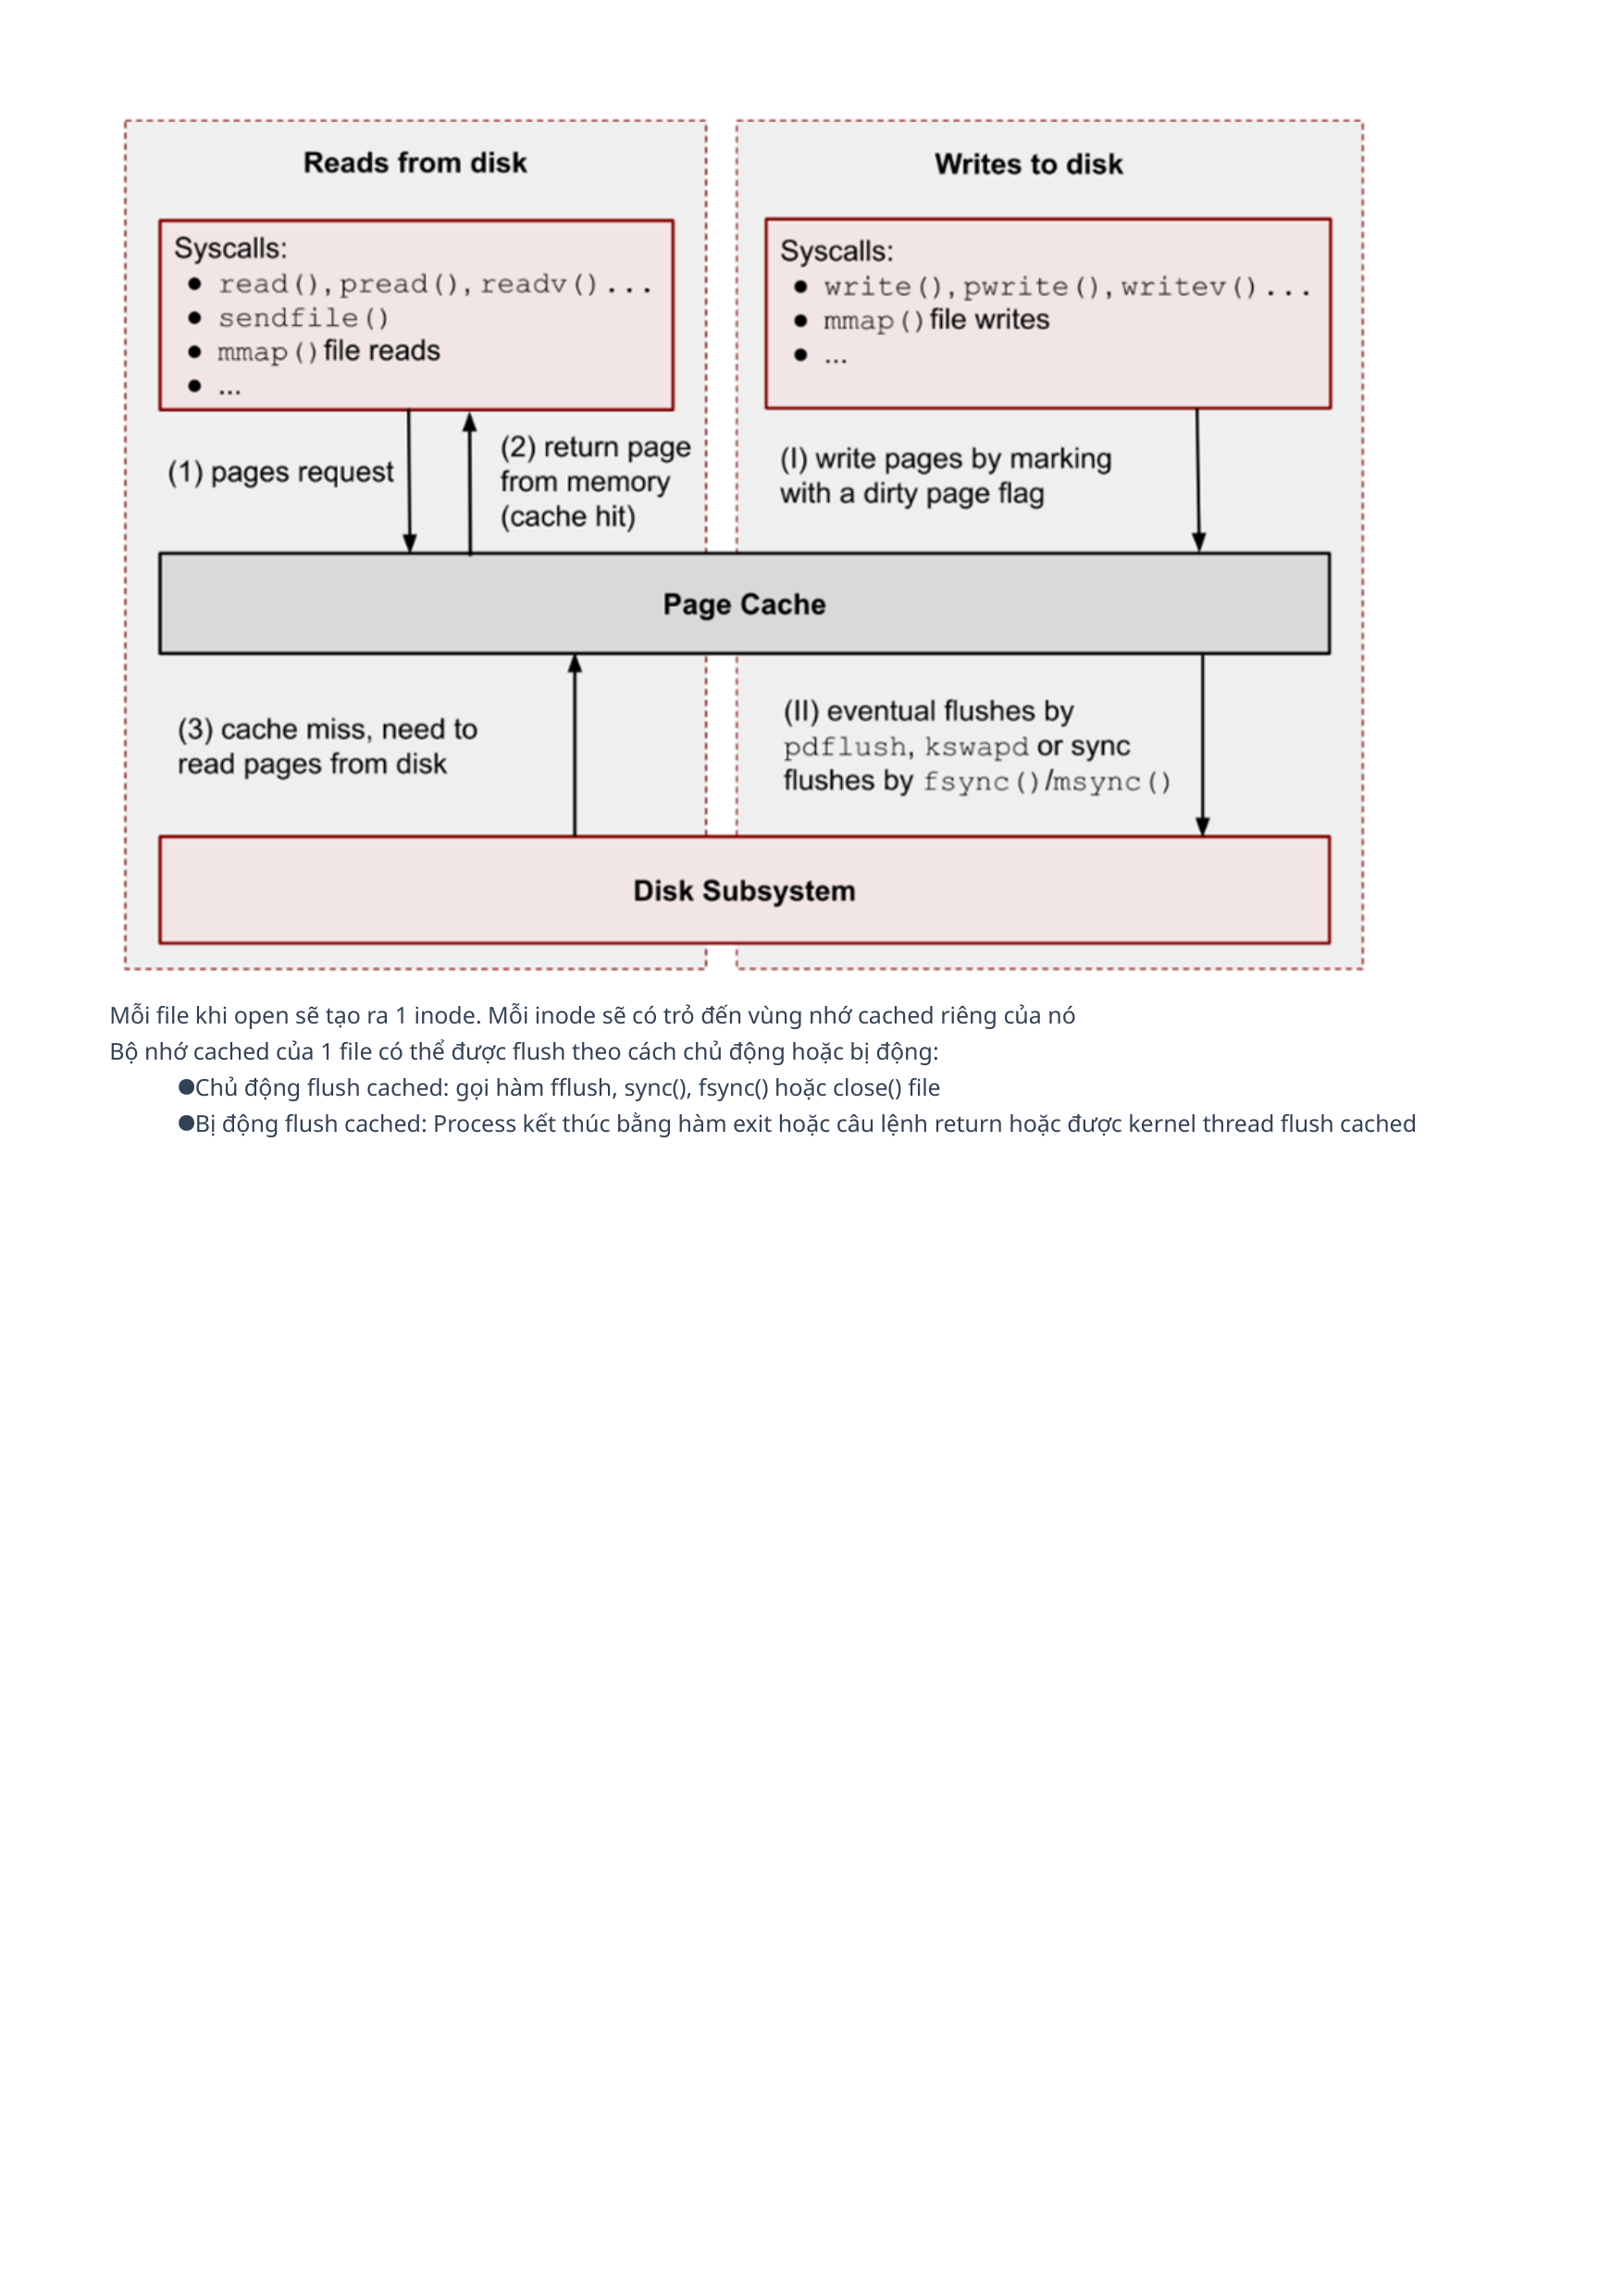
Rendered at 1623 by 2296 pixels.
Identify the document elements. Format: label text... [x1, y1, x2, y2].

text Mỗi file khi open sẽ tạo ra 1 inode. Mỗi inode sẽ có trỏ đến vùng nhớ cached riêng của nó [109, 999, 1514, 1030]
list Chủ động flush cached: gọi hàm fflush, sync(), fsync() hoặc close() file [109, 1071, 1514, 1103]
picture [109, 109, 1391, 982]
list Bị động flush cached: Process kết thúc bằng hàm exit hoặc câu lệnh return hoặc được kernel thread flush cached [109, 1108, 1514, 1139]
text Bộ nhớ cached của 1 file có thể được flush theo cách chủ động hoặc bị động: [109, 1035, 1514, 1066]
